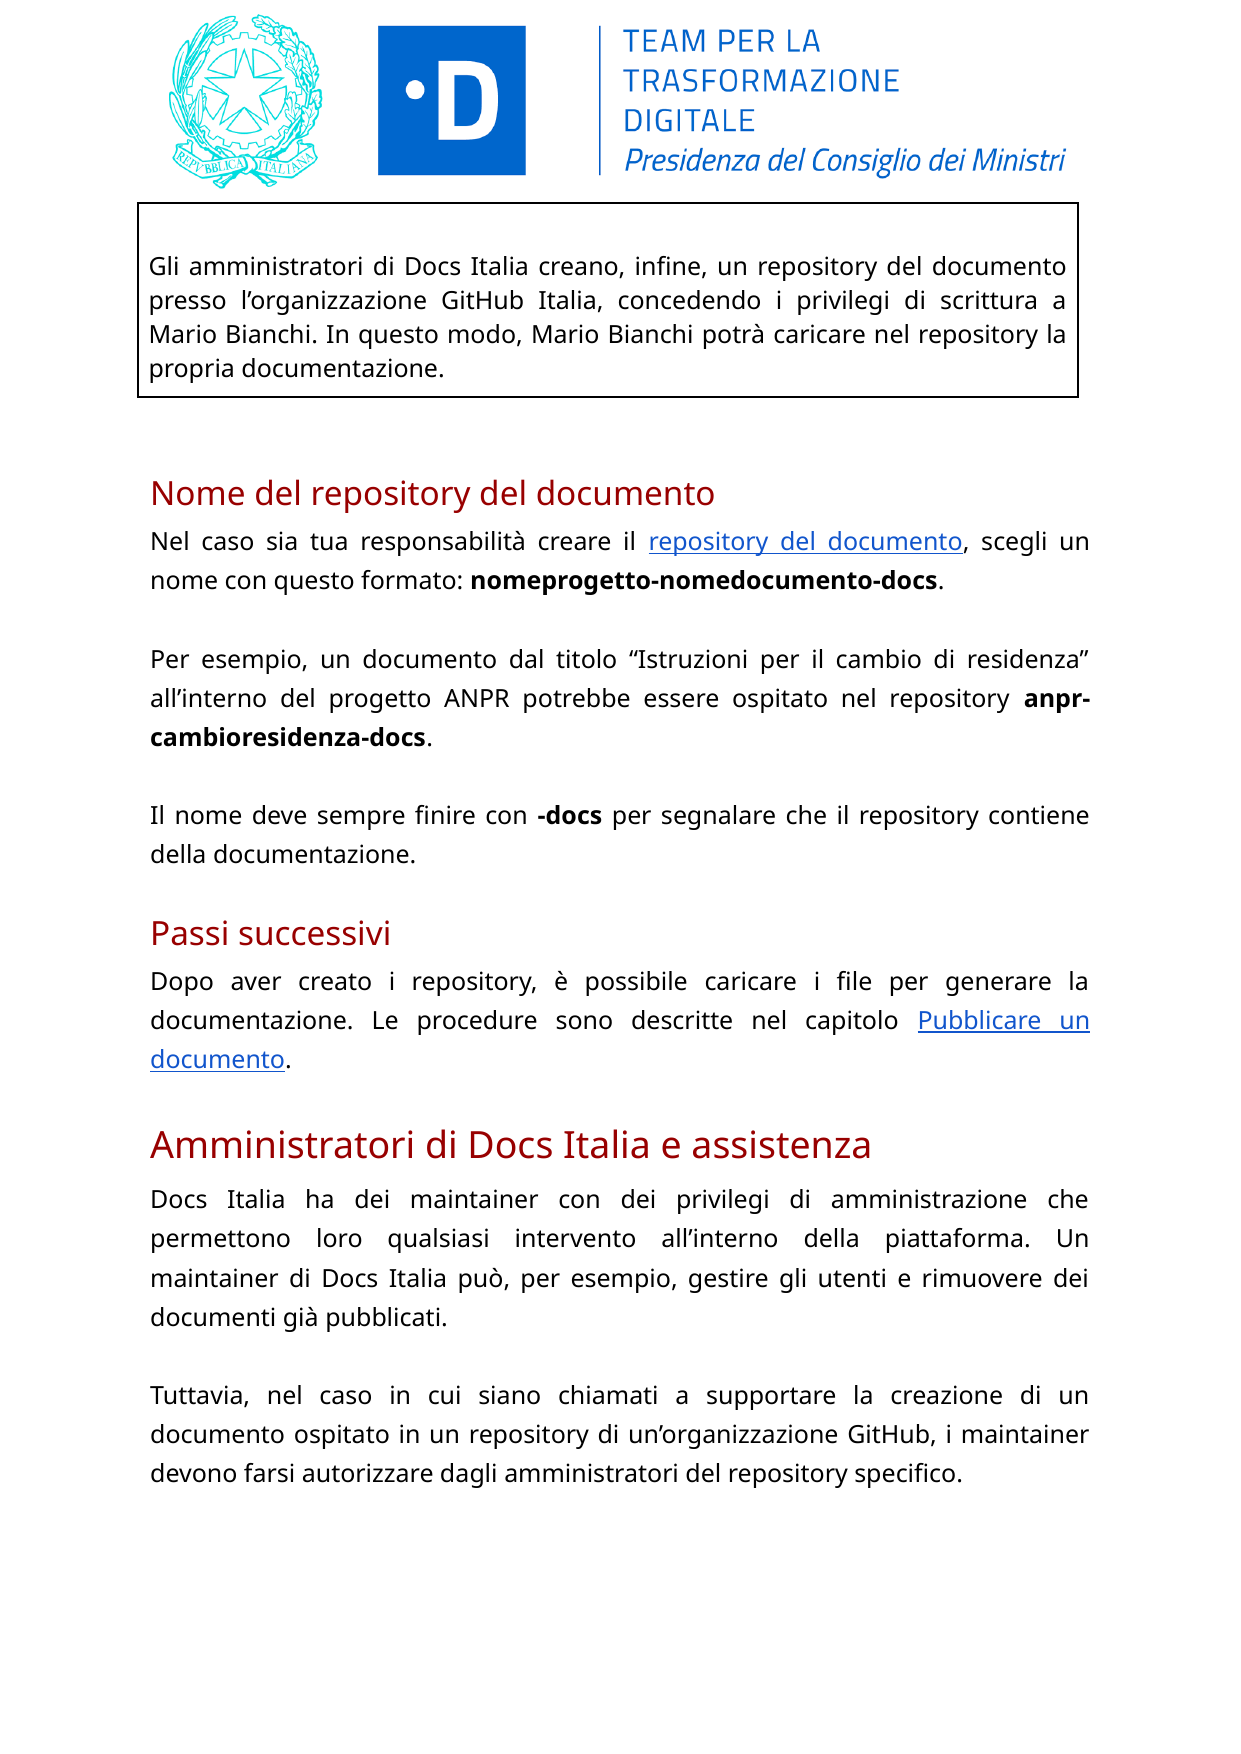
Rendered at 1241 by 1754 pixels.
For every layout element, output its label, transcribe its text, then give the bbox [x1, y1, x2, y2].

text Dopo aver creato i repository, è possibile caricare i file per generare la documentazione. Le procedure sono descritte nel capitolo Pubblicare un documento. [150, 963, 1090, 1076]
subtitle Passi successivi [150, 910, 1090, 955]
text Il nome deve sempre finire con -docs per segnalare che il repository contiene della documentazione. [150, 798, 1090, 871]
text Nel caso sia tua responsabilità creare il repository del documento, scegli un nome con questo formato: nomeprogetto-nomedocumento-docs. [150, 524, 1090, 597]
picture [150, 0, 1091, 203]
table_header Gli amministratori di Docs Italia creano, infine, un repository del documento presso l’organizzazione GitHub Italia, concedendo i privilegi di scrittura a Mario Bianchi. In questo modo, Mario Bianchi potrà caricare nel repository la propria documentazione. [139, 204, 1077, 396]
subtitle Nome del repository del documento [150, 470, 1090, 516]
text Per esempio, un documento dal titolo “Istruzioni per il cambio di residenza” all’interno del progetto ANPR potrebbe essere ospitato nel repository anpr-cambioresidenza-docs. [150, 641, 1090, 754]
subtitle Amministratori di Docs Italia e assistenza [150, 1118, 1090, 1169]
text Docs Italia ha dei maintainer con dei privilegi di amministrazione che permettono loro qualsiasi intervento all’interno della piattaforma. Un maintainer di Docs Italia può, per esempio, gestire gli utenti e rimuovere dei documenti già pubblicati. [150, 1182, 1090, 1333]
text Tuttavia, nel caso in cui siano chiamati a supportare la creazione di un documento ospitato in un repository di un’organizzazione GitHub, i maintainer devono farsi autorizzare dagli amministratori del repository specifico. [150, 1378, 1090, 1490]
